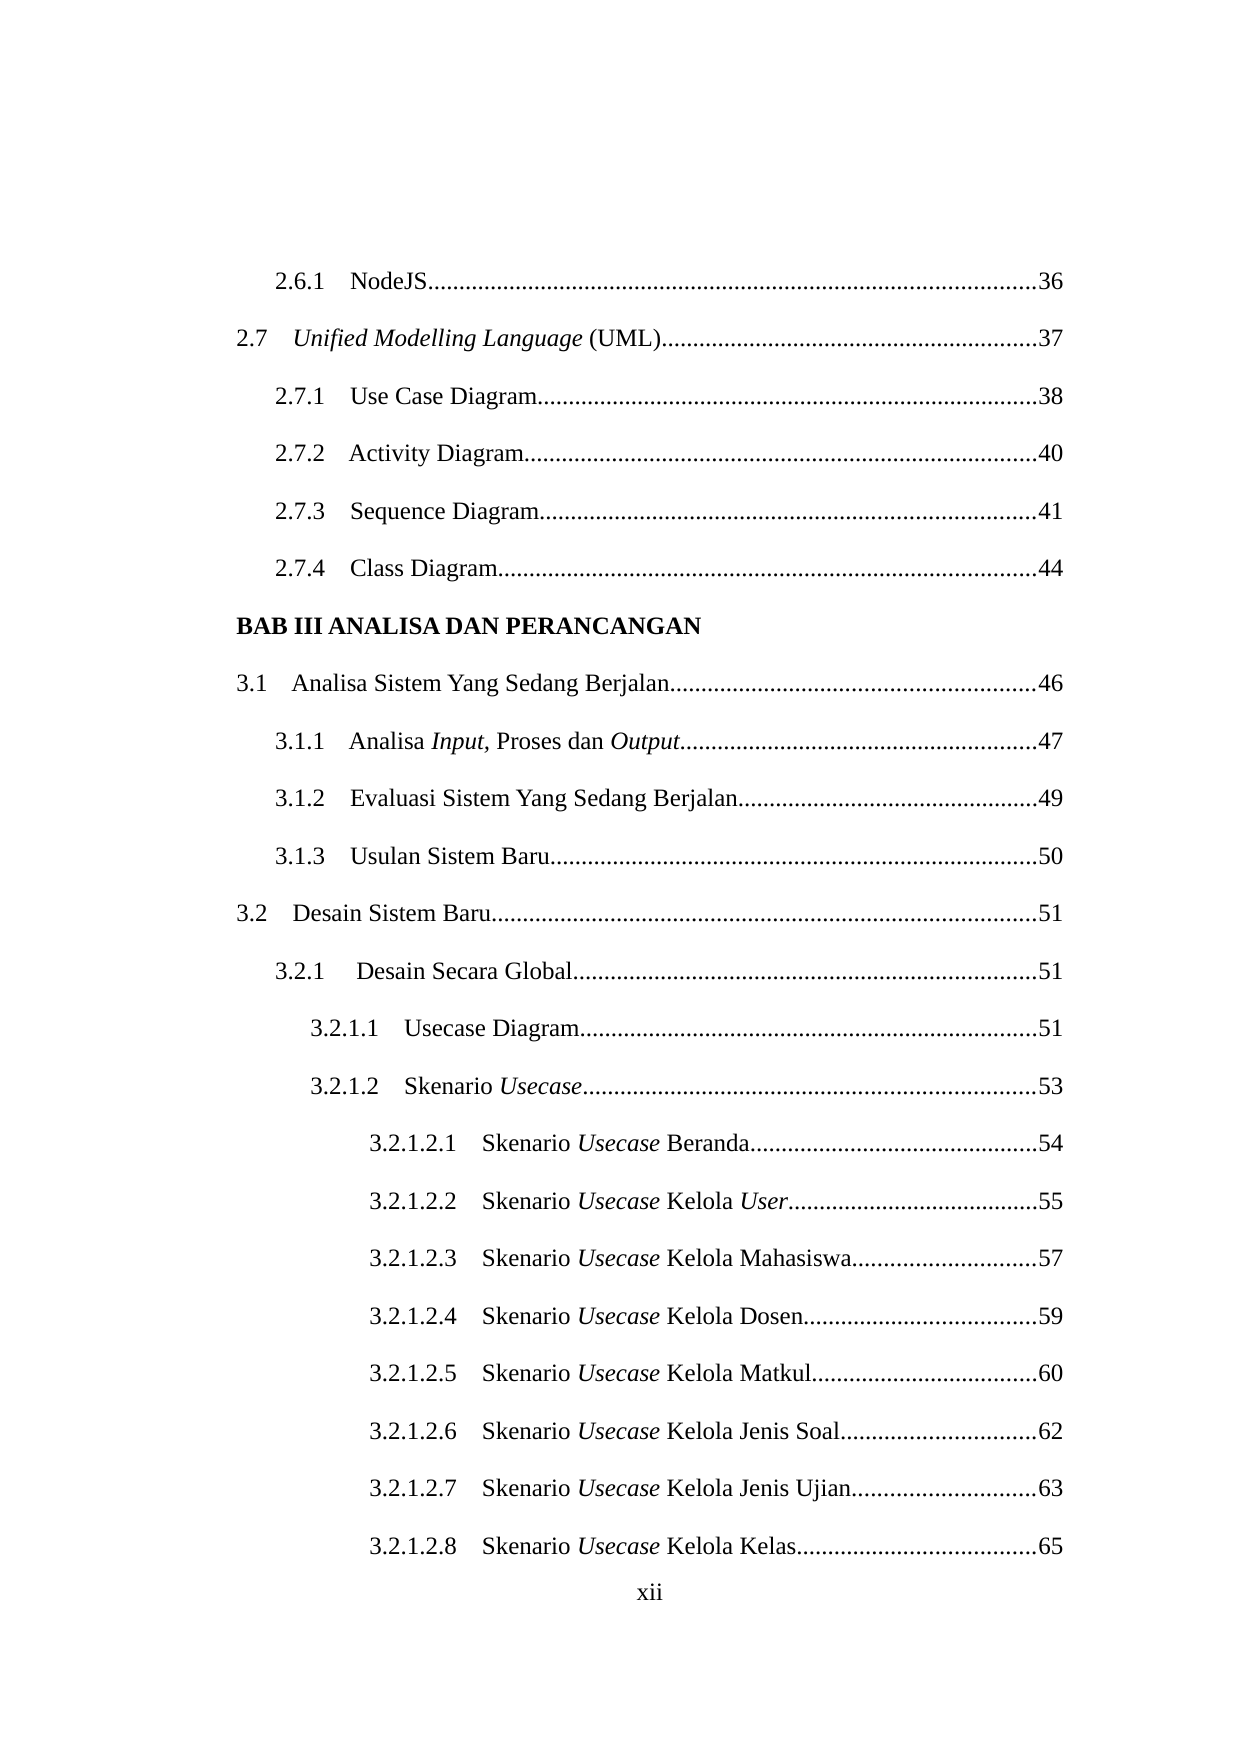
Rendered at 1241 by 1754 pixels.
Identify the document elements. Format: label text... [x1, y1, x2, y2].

subtitle 3.2.1.2.1 Skenario Usecase Beranda 54 [236, 1128, 1063, 1157]
subtitle 3.2.1.2.3 Skenario Usecase Kelola Mahasiswa 57 [236, 1243, 1063, 1272]
subtitle 3.2.1.2.7 Skenario Usecase Kelola Jenis Ujian 63 [236, 1473, 1063, 1502]
subtitle 3.2.1.2.5 Skenario Usecase Kelola Matkul 60 [236, 1358, 1063, 1387]
subtitle 3.1 Analisa Sistem Yang Sedang Berjalan 46 [236, 668, 1063, 697]
subtitle BAB III ANALISA DAN PERANCANGAN [236, 611, 1063, 639]
subtitle 3.2.1.2.8 Skenario Usecase Kelola Kelas 65 [236, 1531, 1063, 1559]
subtitle 3.1.1 Analisa Input, Proses dan Output 47 [236, 726, 1063, 754]
subtitle 3.2.1.2.2 Skenario Usecase Kelola User 55 [236, 1186, 1063, 1214]
subtitle 3.2.1.2 Skenario Usecase 53 [236, 1071, 1063, 1099]
subtitle 2.7.2 Activity Diagram 40 [236, 438, 1063, 467]
subtitle 2.7 Unified Modelling Language (UML) 37 [236, 323, 1063, 352]
subtitle 3.1.3 Usulan Sistem Baru 50 [236, 841, 1063, 869]
subtitle 3.2.1.2.4 Skenario Usecase Kelola Dosen 59 [236, 1301, 1063, 1329]
subtitle 2.7.3 Sequence Diagram 41 [236, 496, 1063, 524]
subtitle 2.7.1 Use Case Diagram 38 [236, 381, 1063, 409]
subtitle 2.7.4 Class Diagram 44 [236, 553, 1063, 582]
subtitle 2.6.1 NodeJS 36 [236, 266, 1063, 294]
subtitle 3.2.1 Desain Secara Global 51 [236, 956, 1063, 984]
subtitle 3.2.1.2.6 Skenario Usecase Kelola Jenis Soal 62 [236, 1416, 1063, 1444]
subtitle 3.1.2 Evaluasi Sistem Yang Sedang Berjalan 49 [236, 783, 1063, 812]
subtitle 3.2 Desain Sistem Baru 51 [236, 898, 1063, 927]
subtitle 3.2.1.1 Usecase Diagram 51 [236, 1013, 1063, 1042]
